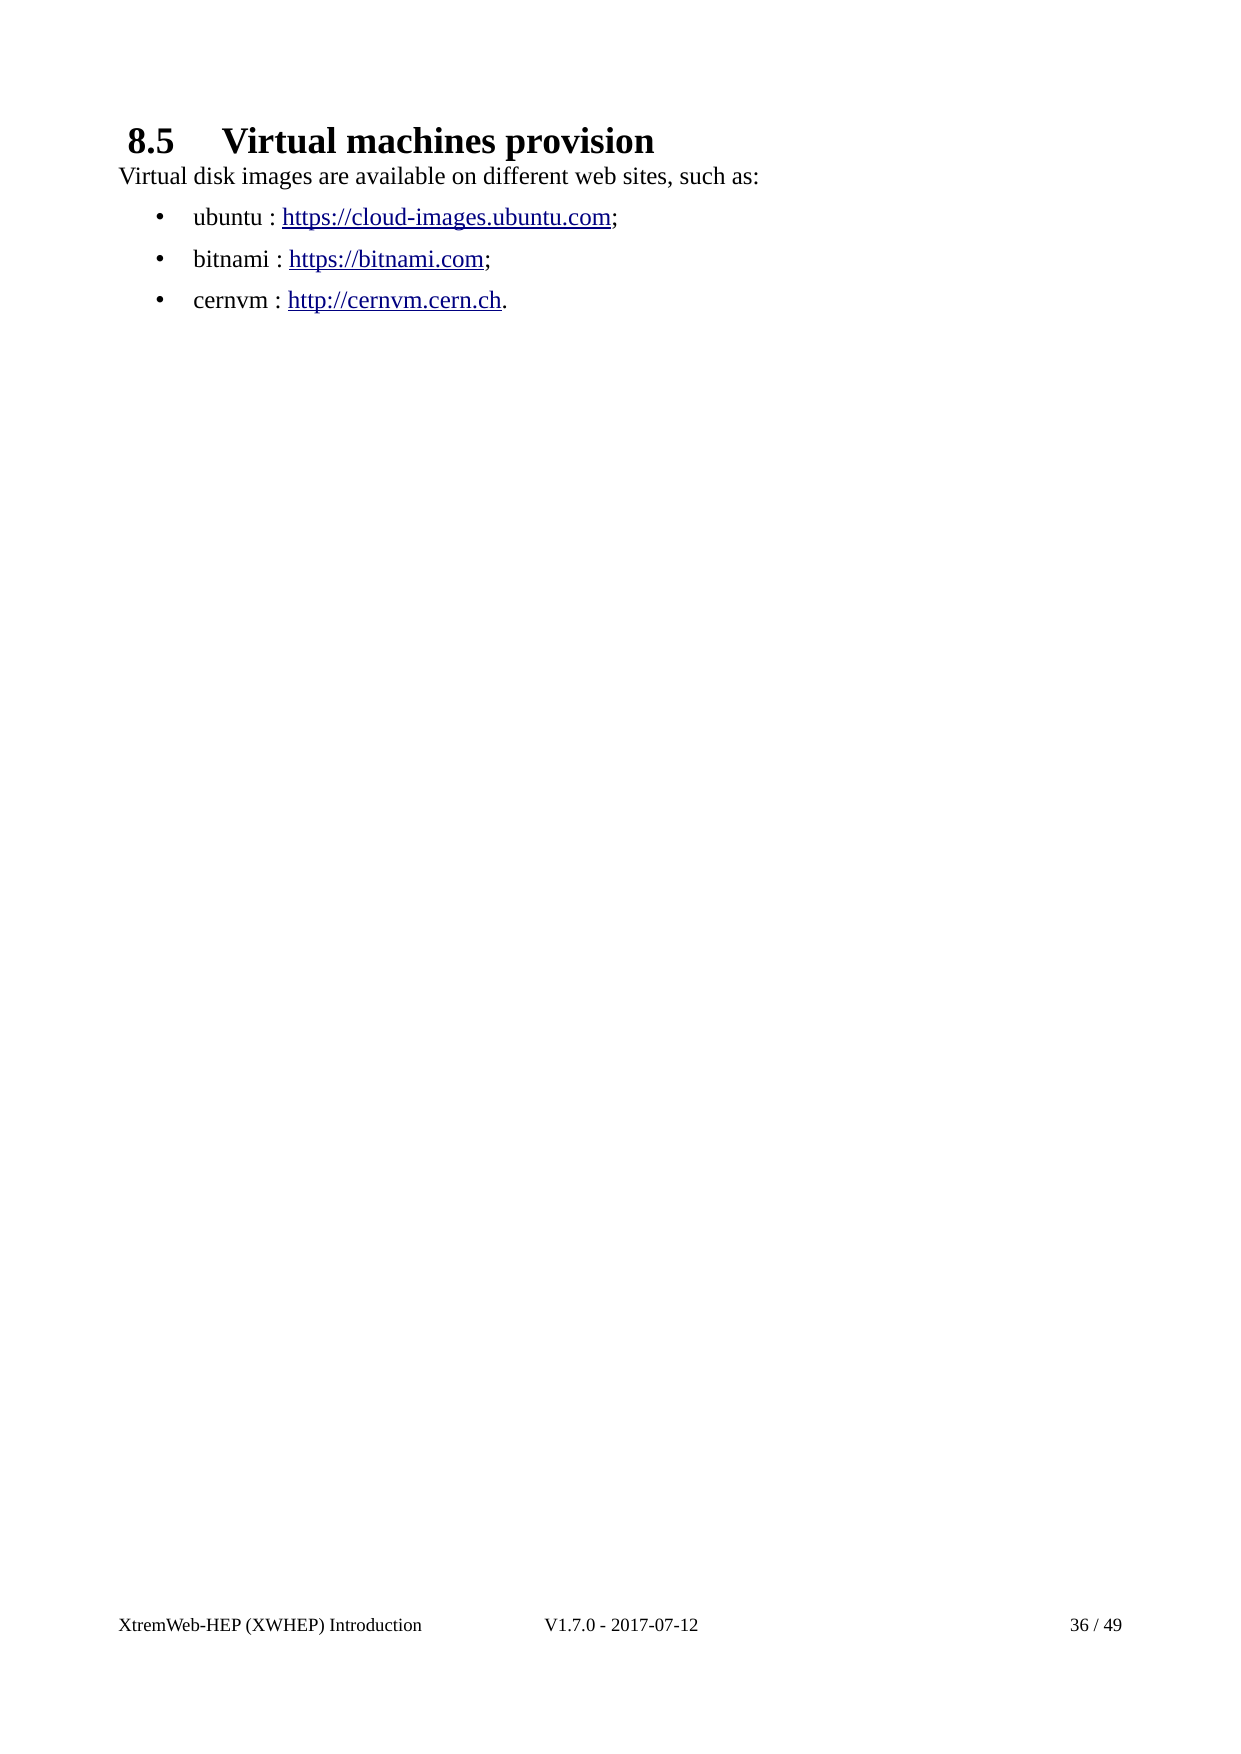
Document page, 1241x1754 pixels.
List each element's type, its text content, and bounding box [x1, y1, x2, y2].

text Virtual disk images are available on different web sites, such as: [118, 161, 1122, 190]
list ubuntu : https://cloud-images.ubuntu.com; [156, 202, 1122, 231]
subtitle Virtual machines provision [118, 118, 1122, 161]
list cernvm : http://cernvm.cern.ch. [156, 285, 1122, 314]
list bitnami : https://bitnami.com; [156, 244, 1122, 272]
